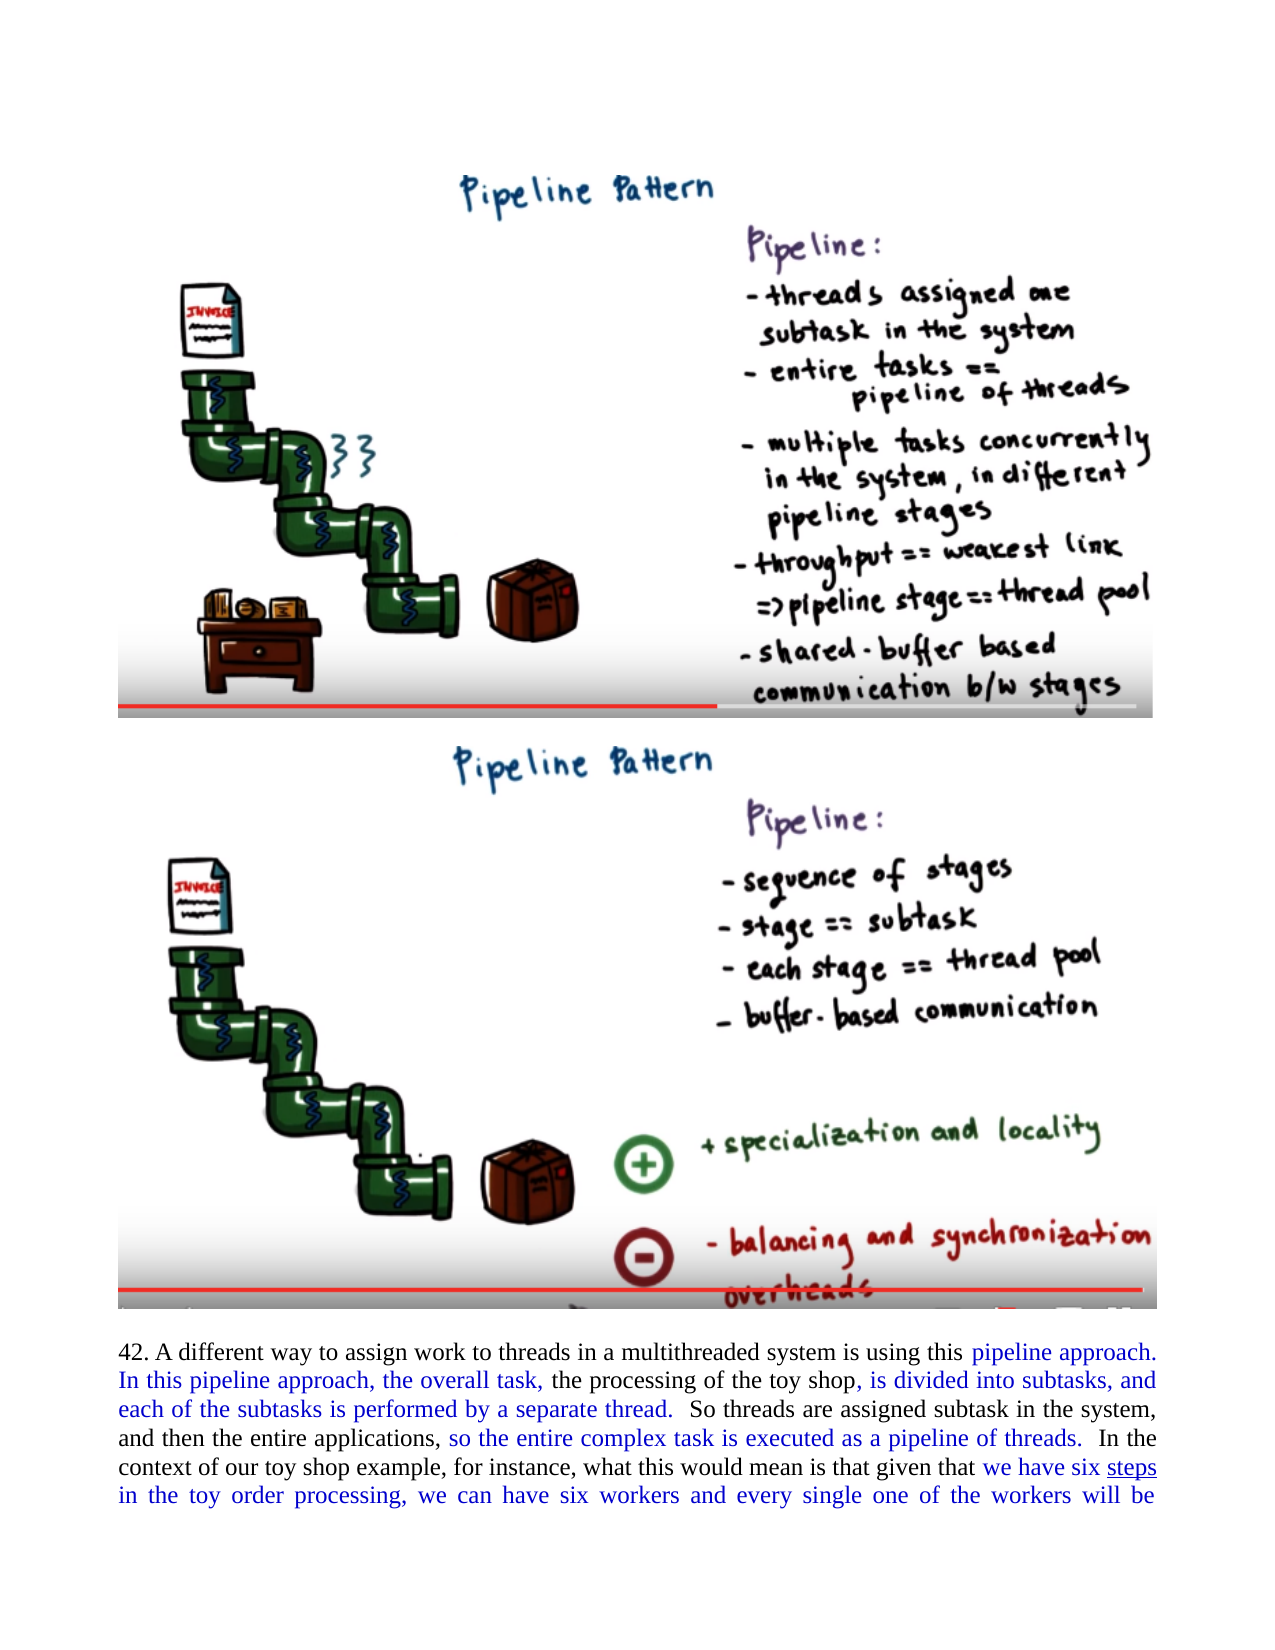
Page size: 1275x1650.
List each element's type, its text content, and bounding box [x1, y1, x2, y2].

picture [118, 175, 1157, 718]
picture [118, 746, 1157, 1309]
text 42. A different way to assign work to threads in a multithreaded system is using this pipeline approach. In this pipeline approach, the overall task, the processing of the toy shop, is divided into subtasks, and each of the subtasks is performed by a separate thread. So threads are assigned subtask in the system, and then the entire applications, so the entire complex task is executed as a pipeline of threads. In the context of our toy shop example, for instance, what this would mean is that given that we have six steps in the toy order processing, we can have six workers and every single one of the workers will be [118, 1337, 1157, 1509]
